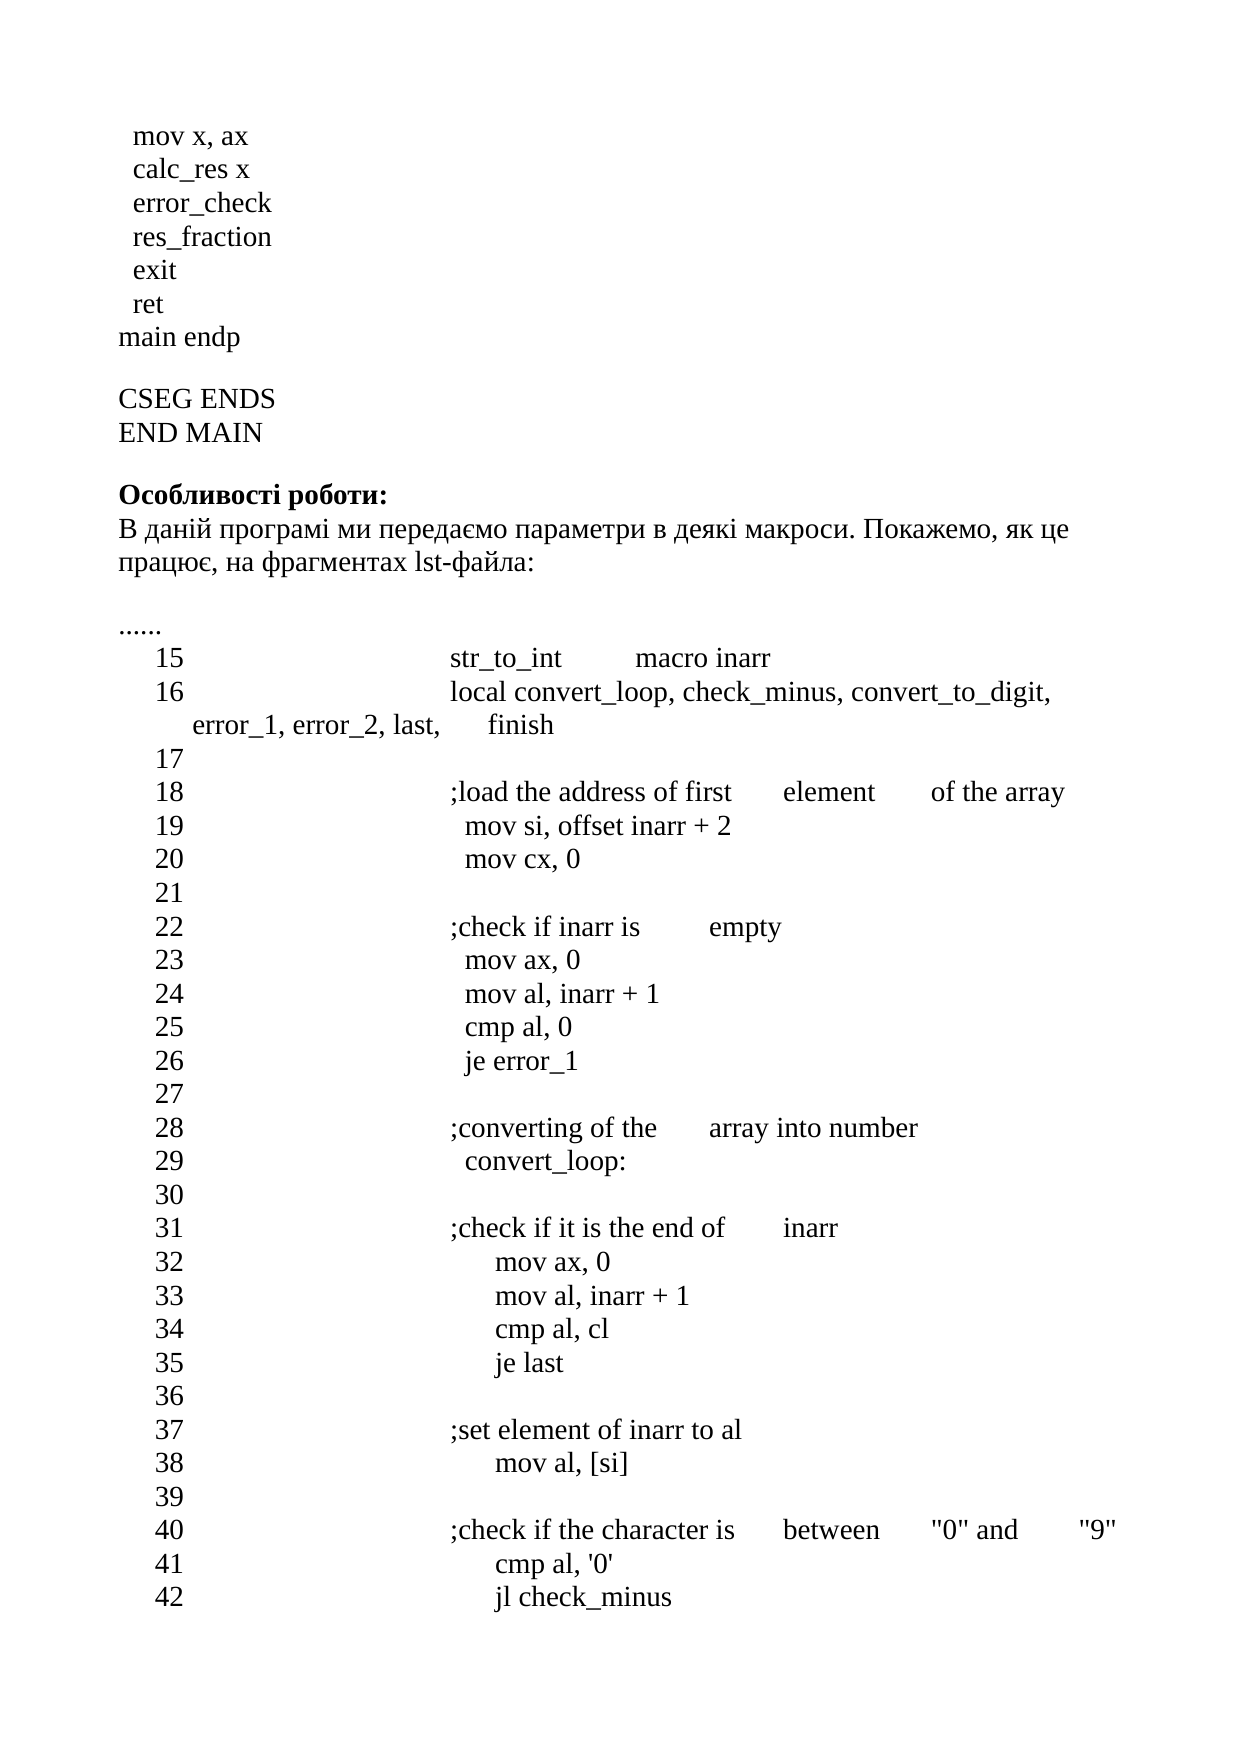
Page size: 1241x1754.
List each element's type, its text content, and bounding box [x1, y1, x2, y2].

text 17 [118, 741, 1122, 774]
text 26 je error_1 [118, 1043, 1122, 1076]
text ret [118, 286, 1122, 319]
text Особливості роботи: [118, 477, 1122, 511]
text END MAIN [118, 415, 1122, 449]
text 21 [118, 875, 1122, 909]
text 34 cmp al, cl [118, 1311, 1122, 1345]
text 33 mov al, inarr + 1 [118, 1278, 1122, 1311]
text 22 ;check if inarr is empty [118, 909, 1122, 942]
text 16 local convert_loop, check_minus, convert_to_digit, error_1, error_2, last, finish [118, 674, 1122, 741]
text 29 convert_loop: [118, 1143, 1122, 1177]
text 39 [118, 1479, 1122, 1512]
text 20 mov cx, 0 [118, 842, 1122, 875]
text error_check [118, 185, 1122, 219]
text 18 ;load the address of first element of the array [118, 774, 1122, 808]
text 23 mov ax, 0 [118, 942, 1122, 976]
text calc_res x [118, 152, 1122, 185]
text 36 [118, 1378, 1122, 1412]
text 30 [118, 1177, 1122, 1211]
text 27 [118, 1076, 1122, 1110]
text 37 ;set element of inarr to al [118, 1412, 1122, 1445]
text 19 mov si, offset inarr + 2 [118, 808, 1122, 842]
text 41 cmp al, '0' [118, 1546, 1122, 1579]
text 35 je last [118, 1345, 1122, 1378]
text В даній програмі ми передаємо параметри в деякі макроси. Покажемо, як це працює, на фрагментах lst-файла: [118, 511, 1122, 578]
text res_fraction [118, 219, 1122, 252]
text 25 cmp al, 0 [118, 1009, 1122, 1043]
text 42 jl check_minus [118, 1579, 1122, 1613]
text 28 ;converting of the array into number [118, 1110, 1122, 1143]
text 24 mov al, inarr + 1 [118, 976, 1122, 1009]
text 15 str_to_int macro inarr [118, 640, 1122, 674]
text 32 mov ax, 0 [118, 1244, 1122, 1278]
text 31 ;check if it is the end of inarr [118, 1211, 1122, 1244]
text 38 mov al, [si] [118, 1445, 1122, 1479]
text 40 ;check if the character is between "0" and "9" [118, 1512, 1122, 1546]
text main endp [118, 319, 1122, 353]
text ...... [118, 607, 1122, 640]
text CSEG ENDS [118, 382, 1122, 415]
text exit [118, 252, 1122, 286]
text mov x, ax [118, 118, 1122, 152]
